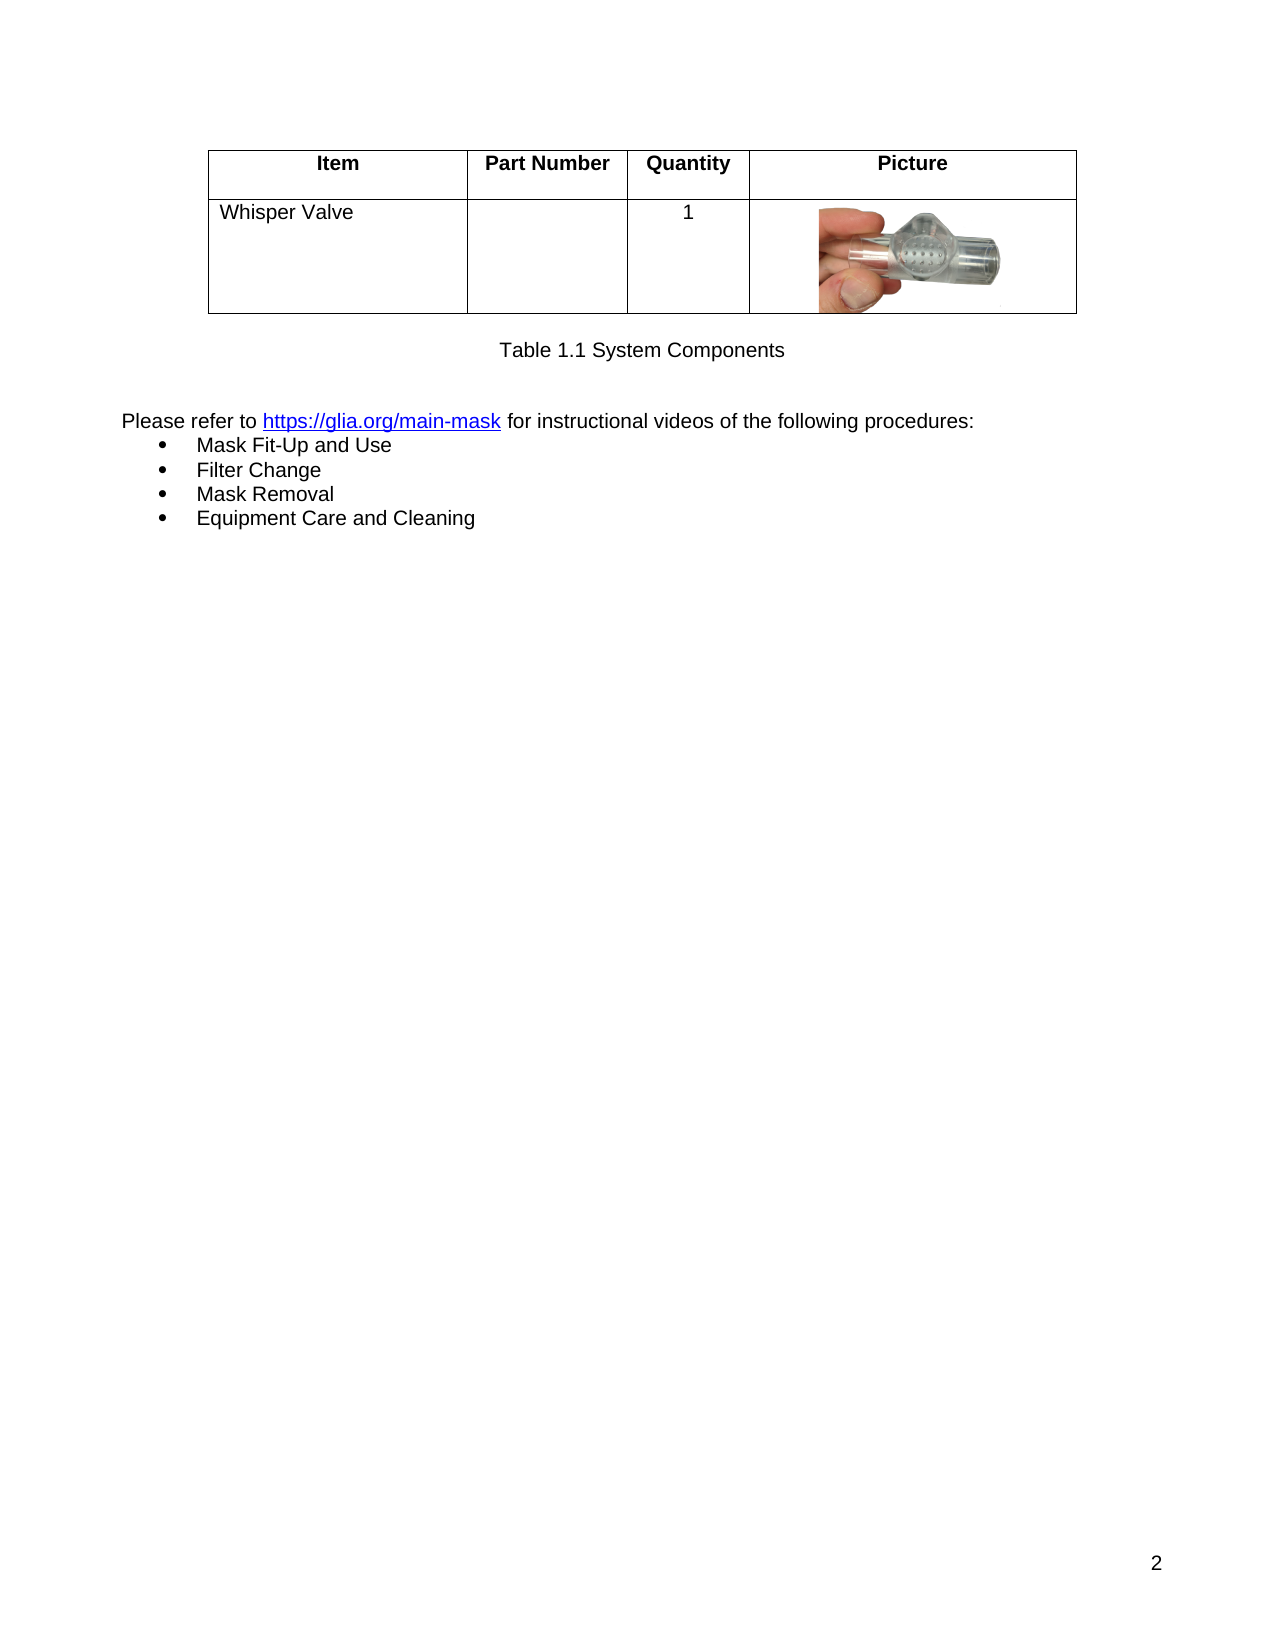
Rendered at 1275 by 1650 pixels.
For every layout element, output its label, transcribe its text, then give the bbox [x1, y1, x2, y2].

table_cell [750, 200, 818, 312]
table_cell [1007, 200, 1076, 312]
list Mask Removal [159, 481, 1162, 506]
table_cell 1 [628, 200, 749, 312]
text Table 1.1 System Components [121, 337, 1162, 361]
table_cell [468, 200, 627, 312]
table_header Quantity [628, 151, 749, 199]
table_header Part Number [468, 151, 627, 199]
text Please refer to https://glia.org/main-mask for instructional videos of the following procedures: [121, 409, 1162, 433]
table_header Picture [750, 151, 1076, 199]
table_header Item [209, 151, 467, 199]
list Mask Fit-Up and Use [159, 433, 1162, 457]
list Equipment Care and Cleaning [159, 506, 1162, 529]
table_cell Whisper Valve [209, 200, 467, 312]
picture [818, 200, 1007, 313]
list Filter Change [159, 457, 1162, 481]
